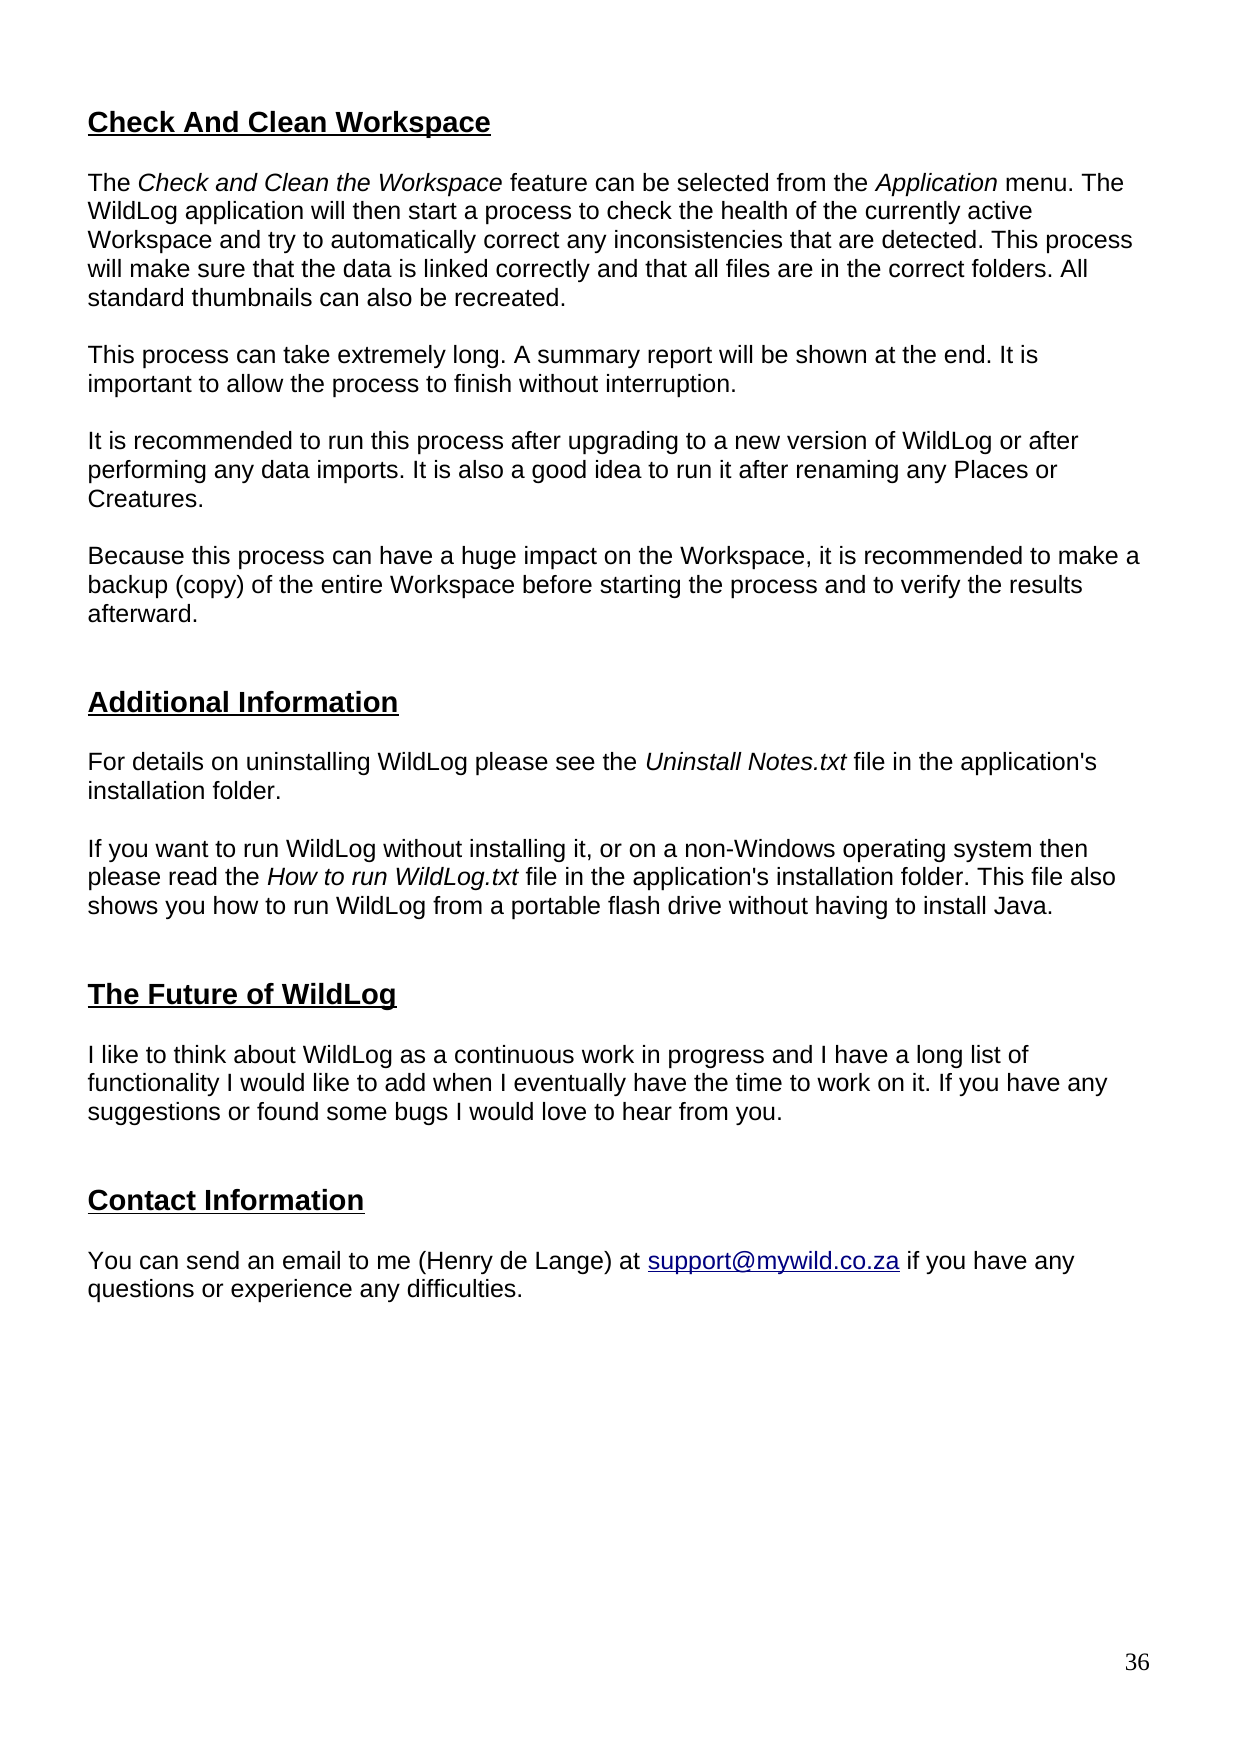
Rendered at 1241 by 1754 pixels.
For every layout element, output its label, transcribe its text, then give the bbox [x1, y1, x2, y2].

text Because this process can have a huge impact on the Workspace, it is recommended to make a backup (copy) of the entire Workspace before starting the process and to verify the results afterward. [87, 541, 1149, 628]
text If you want to run WildLog without installing it, or on a non-Windows operating system then please read the How to run WildLog.txt file in the application's installation folder. This file also shows you how to run WildLog from a portable flash drive without having to install Java. [87, 834, 1149, 920]
text It is recommended to run this process after upgrading to a new version of WildLog or after performing any data imports. It is also a good idea to run it after renaming any Places or Creatures. [87, 426, 1149, 513]
text This process can take extremely long. A summary report will be shown at the end. It is important to allow the process to finish without interruption. [87, 340, 1149, 398]
text For details on uninstalling WildLog please see the Uninstall Notes.txt file in the application's installation folder. [87, 747, 1149, 805]
text I like to think about WildLog as a continuous work in progress and I have a long list of functionality I would like to add when I eventually have the time to work on it. If you have any suggestions or found some bugs I would love to hear from you. [87, 1040, 1149, 1126]
subtitle The Future of WildLog [87, 977, 1149, 1011]
text The Check and Clean the Workspace feature can be selected from the Application menu. The WildLog application will then start a process to check the health of the currently active Workspace and try to automatically correct any inconsistencies that are detected. This process will make sure that the data is linked correctly and that all files are in the correct folders. All standard thumbnails can also be recreated. [87, 168, 1149, 311]
subtitle Additional Information [87, 685, 1149, 719]
subtitle Contact Information [87, 1183, 1149, 1217]
subtitle Check And Clean Workspace [87, 105, 1149, 139]
text You can send an email to me (Henry de Lange) at support@mywild.co.za if you have any questions or experience any difficulties. [87, 1246, 1149, 1303]
